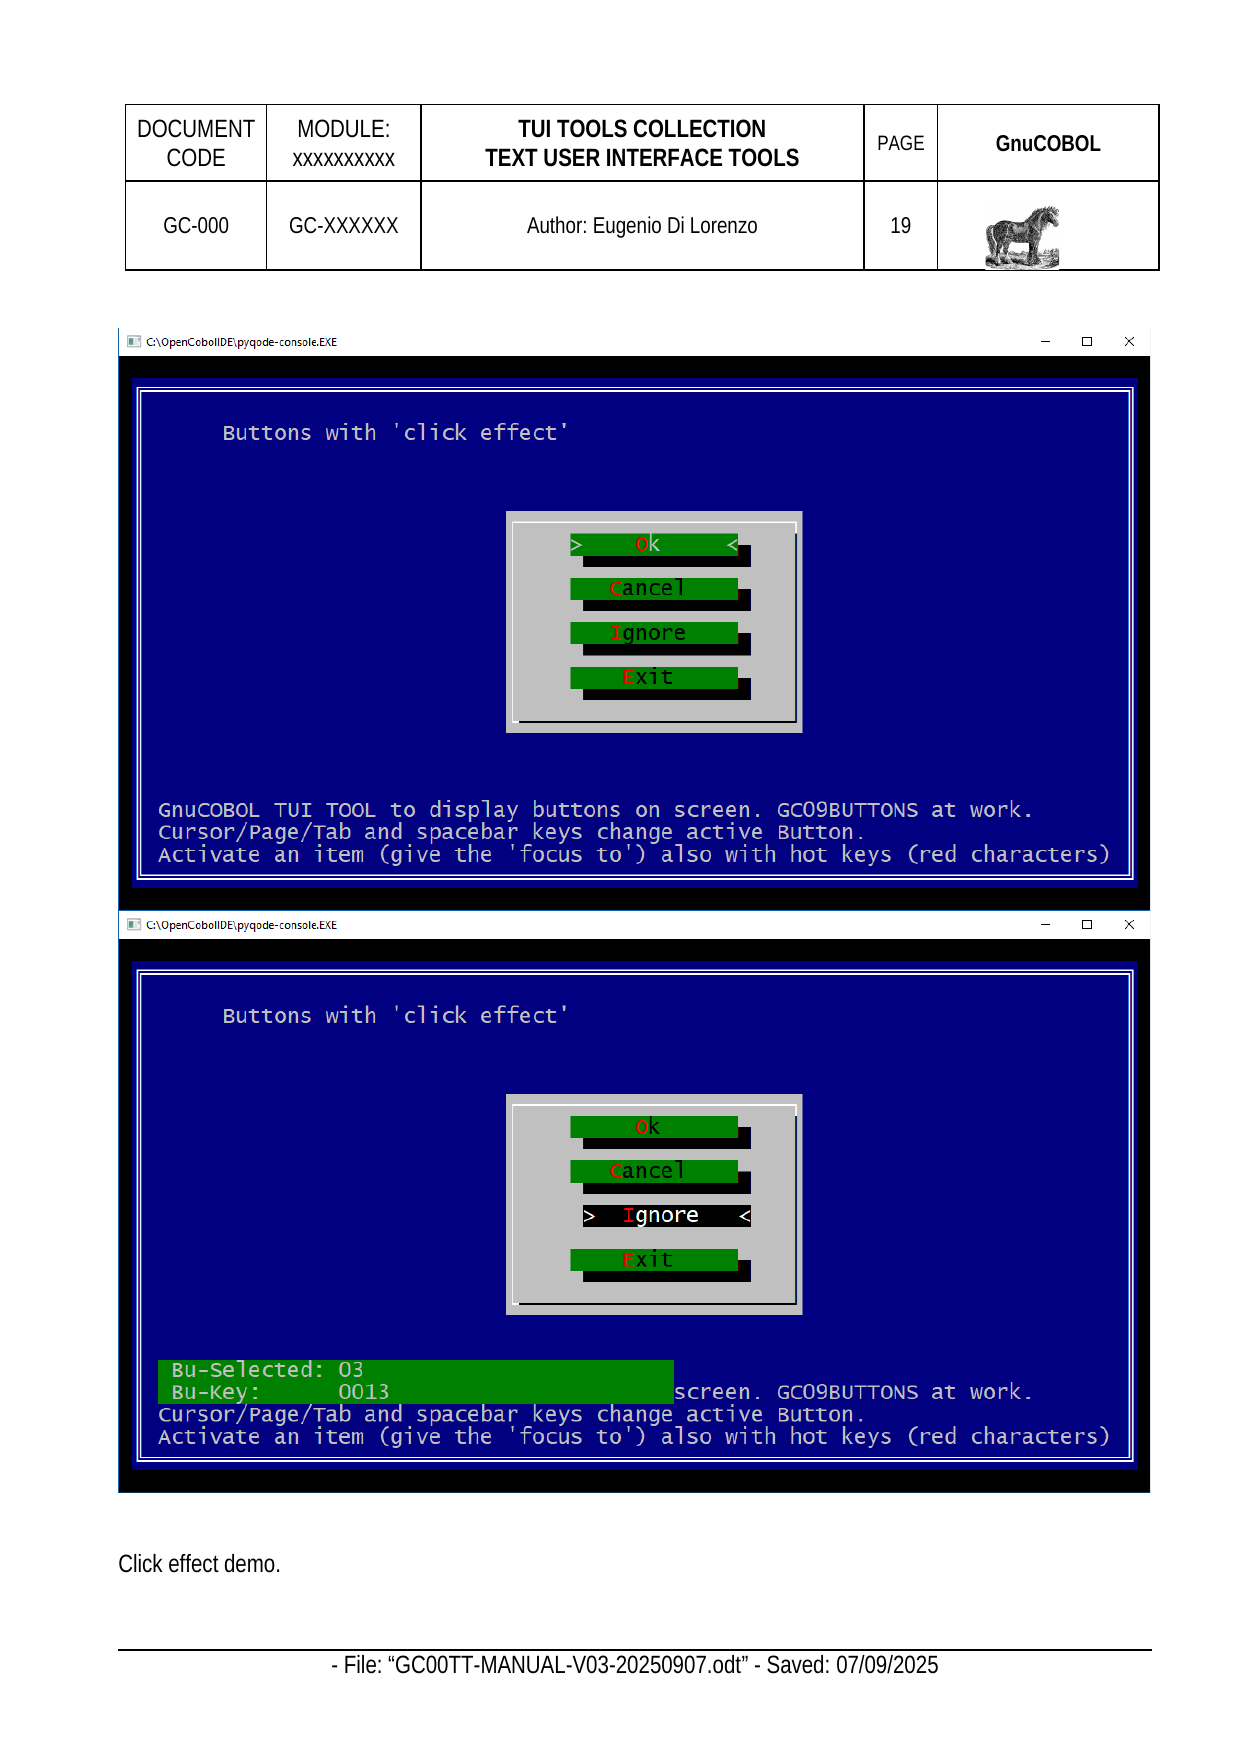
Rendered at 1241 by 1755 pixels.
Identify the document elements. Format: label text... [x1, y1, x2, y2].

text Click effect demo. [118, 1549, 1152, 1578]
